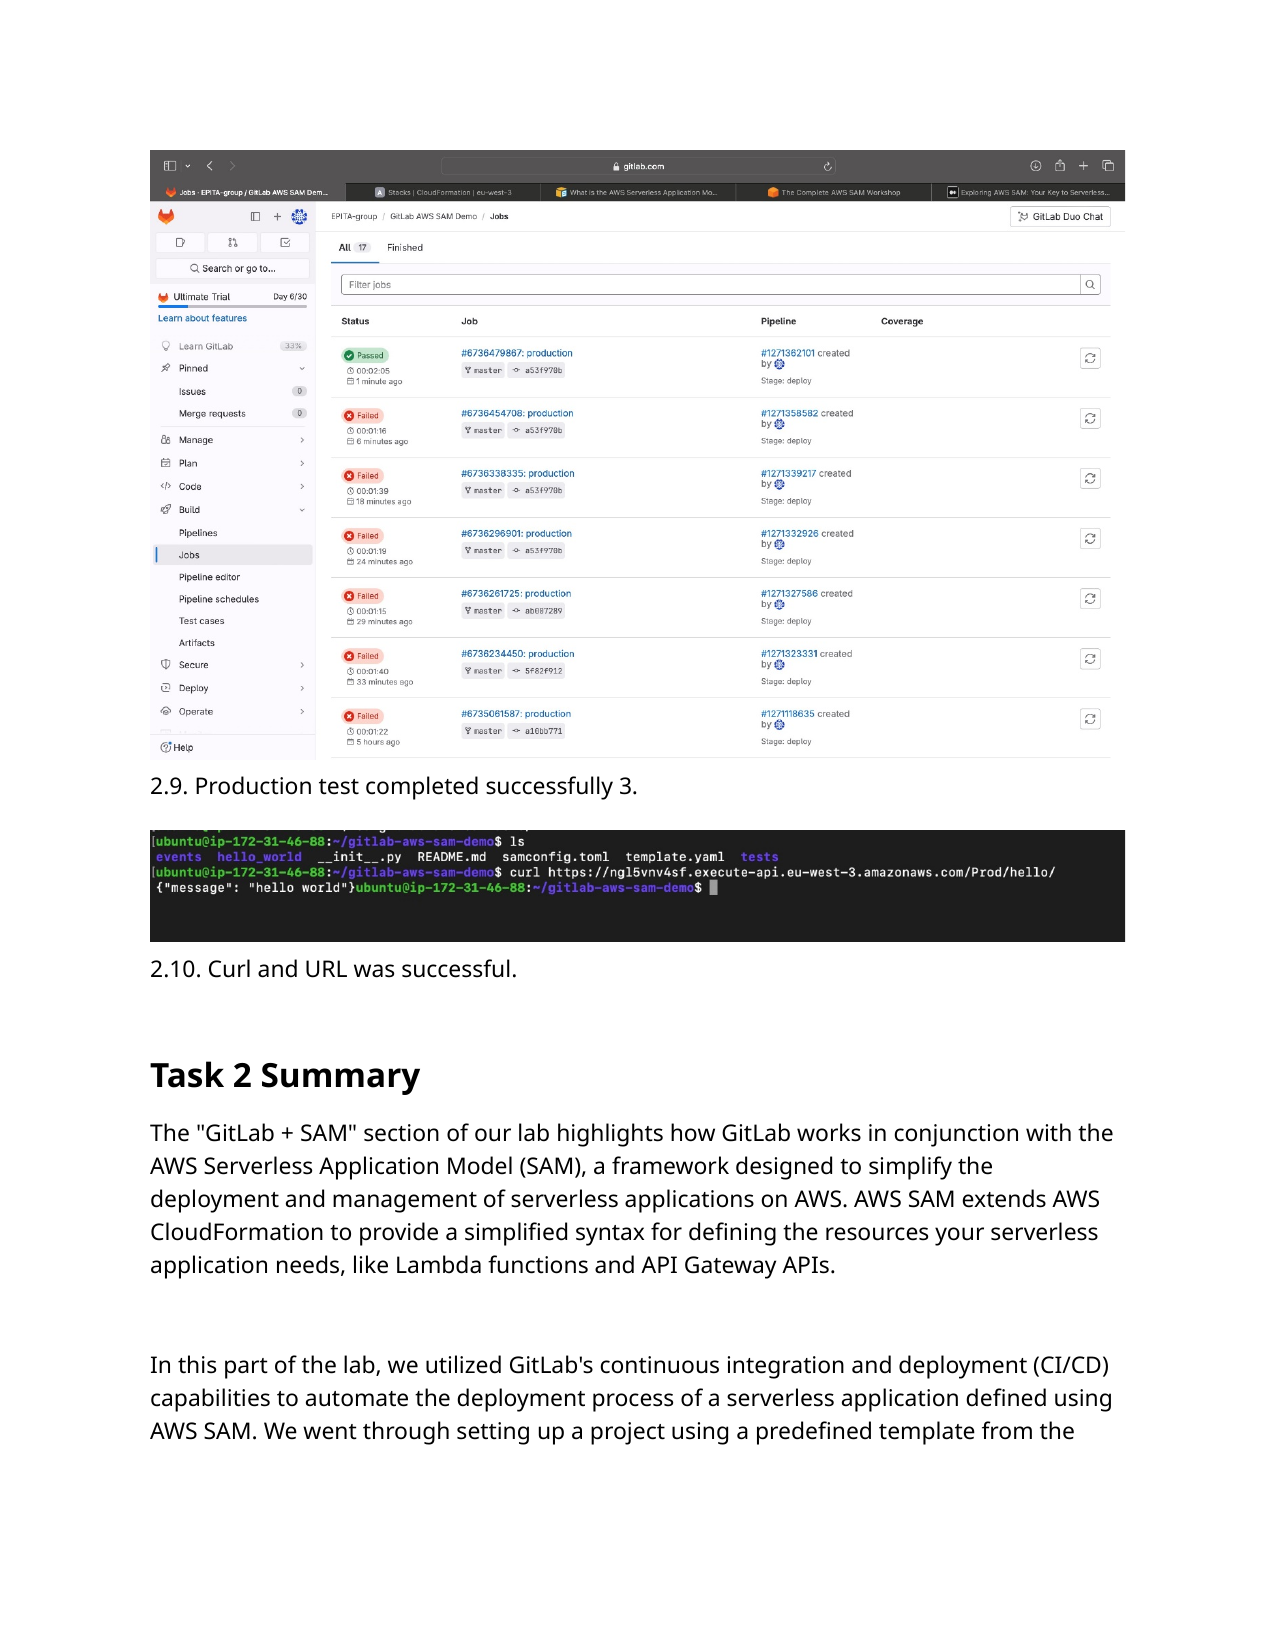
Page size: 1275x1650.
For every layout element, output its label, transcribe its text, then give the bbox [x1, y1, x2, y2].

text Task 2 Summary [150, 1052, 1125, 1097]
text The "GitLab + SAM" section of our lab highlights how GitLab works in conjunction with the AWS Serverless Application Model (SAM), a framework designed to simplify the deployment and management of serverless applications on AWS. AWS SAM extends AWS CloudFormation to provide a simplified syntax for defining the resources your serverless application needs, like Lambda functions and API Gateway APIs. [150, 1117, 1125, 1281]
text 2.9. Production test completed successfully 3. [150, 770, 1125, 801]
text In this part of the lab, we utilized GitLab's continuous integration and deployment (CI/CD) capabilities to automate the deployment process of a serverless application defined using AWS SAM. We went through setting up a project using a predefined template from the [150, 1349, 1125, 1446]
text 2.10. Curl and URL was successful. [150, 952, 1125, 984]
